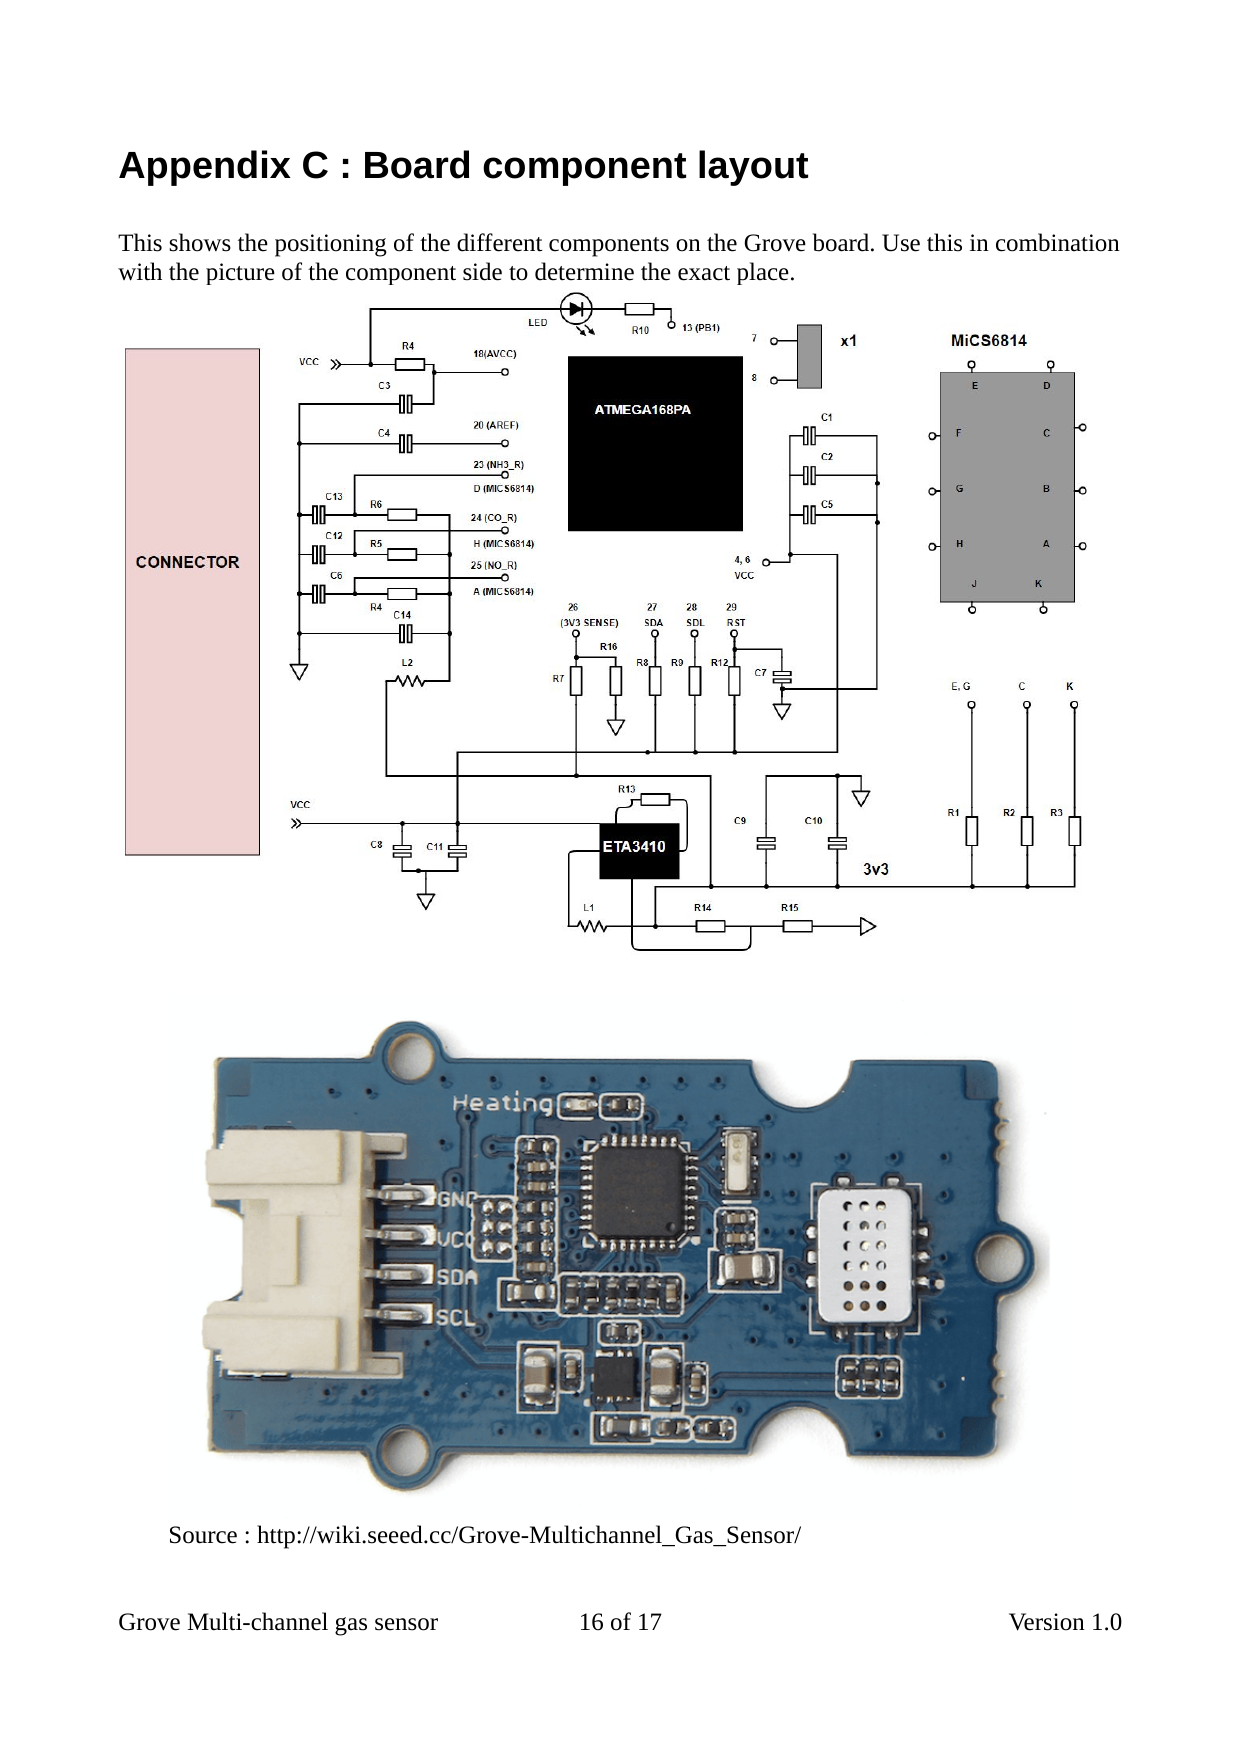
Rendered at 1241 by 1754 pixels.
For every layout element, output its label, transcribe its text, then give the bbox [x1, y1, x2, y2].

text Source : http://wiki.seeed.cc/Grove-Multichannel_Gas_Sensor/ [118, 996, 1122, 1548]
picture [118, 285, 1123, 967]
text This shows the positioning of the different components on the Grove board. Use this in combination with the picture of the component side to determine the exact place. [118, 228, 1122, 285]
subtitle Appendix C : Board component layout [118, 143, 1122, 187]
picture [167, 995, 1073, 1520]
